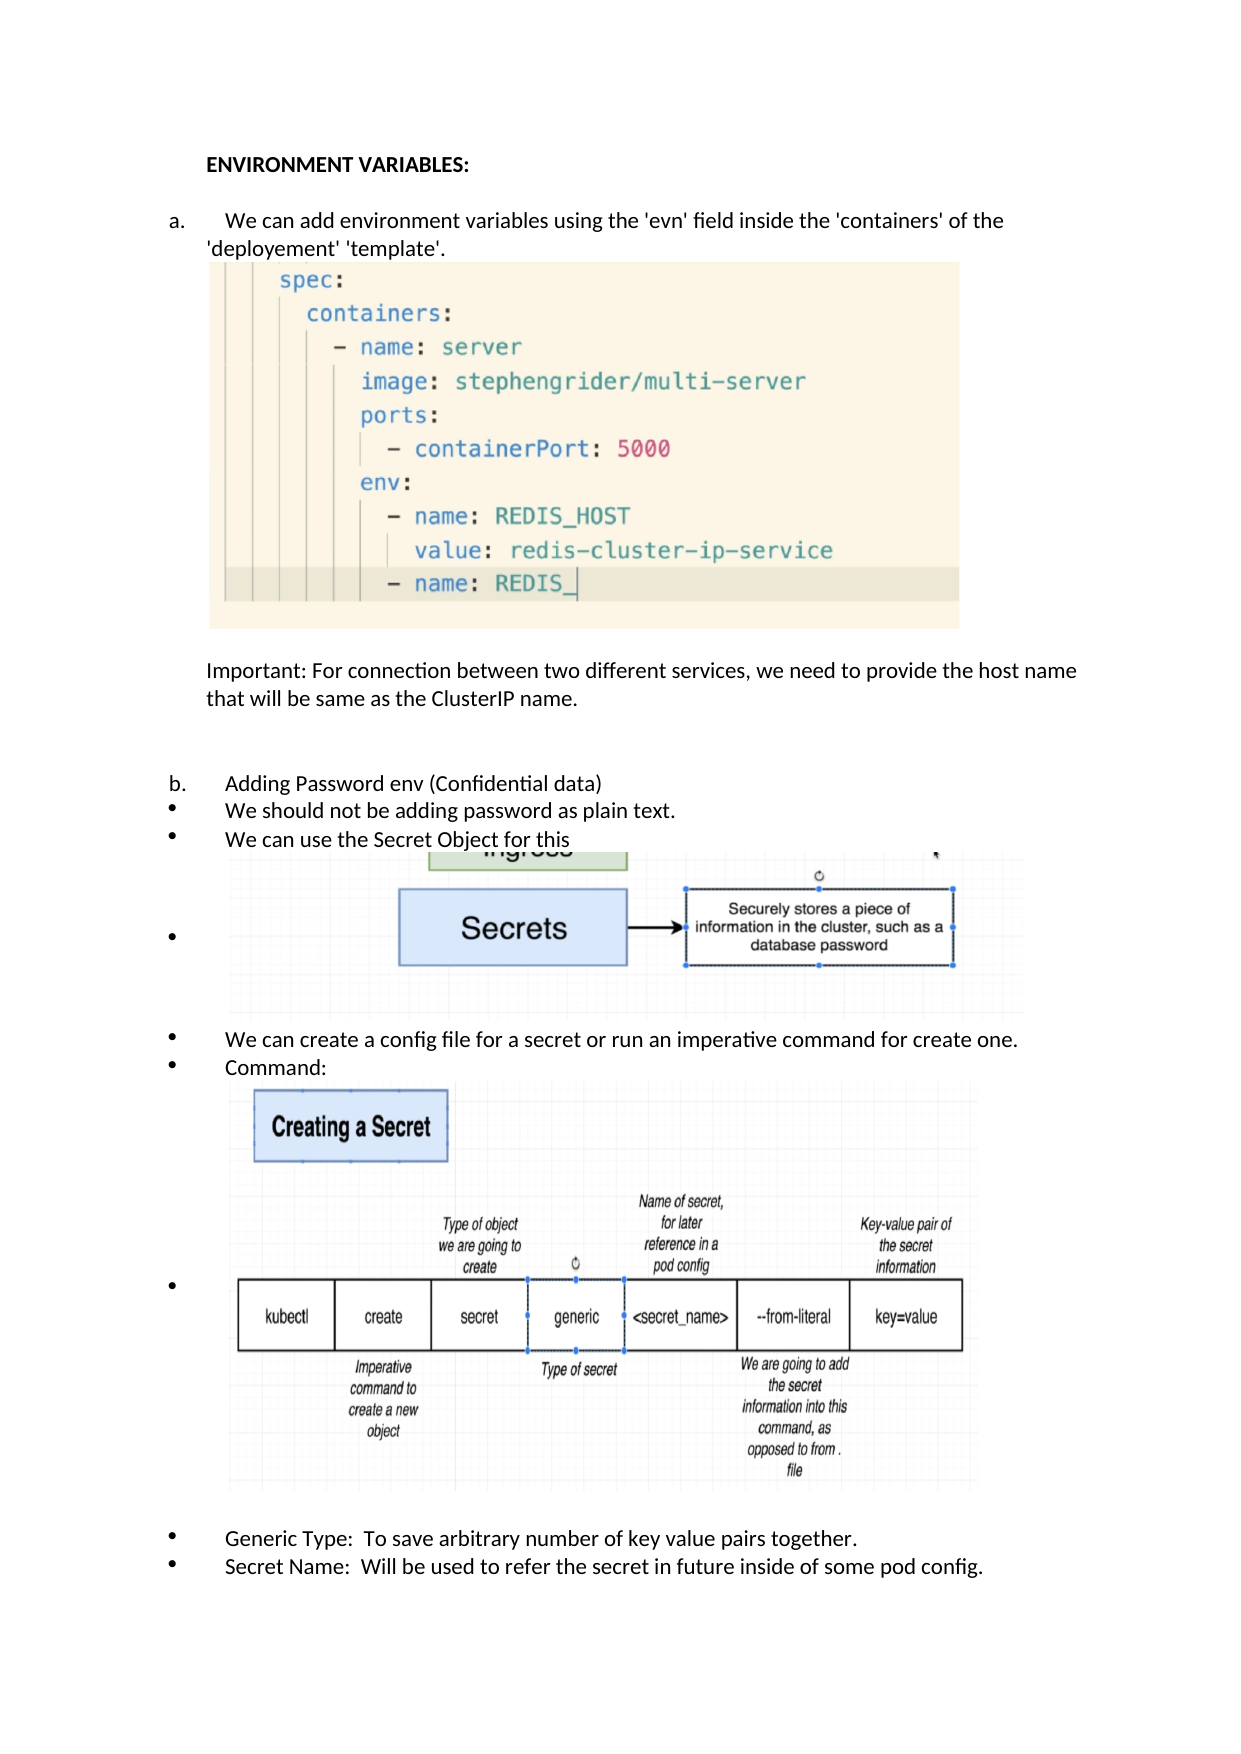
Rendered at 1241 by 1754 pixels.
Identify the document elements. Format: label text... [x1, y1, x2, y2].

list We can add environment variables using the 'evn' field inside the 'containers' of the 'deployement' 'template'. [169, 206, 1090, 262]
list Command: [169, 1053, 1090, 1081]
picture [209, 262, 960, 629]
list Adding Password env (Confidential data) [169, 769, 1090, 797]
list Generic Type: To save arbitrary number of key value pairs together. [169, 1524, 1090, 1552]
text ENVIRONMENT VARIABLES: [206, 150, 1090, 178]
list We can use the Secret Object for this [169, 825, 1090, 853]
picture [228, 852, 1024, 1020]
text Important: For connection between two different services, we need to provide the host name that will be same as the ClusterIP name. [206, 657, 1090, 713]
list We should not be adding password as plain text. [169, 797, 1090, 825]
picture [228, 1081, 979, 1491]
list Secret Name: Will be used to refer the secret in future inside of some pod config. [169, 1552, 1090, 1580]
list We can create a config file for a secret or run an imperative command for create one. [169, 1025, 1090, 1053]
